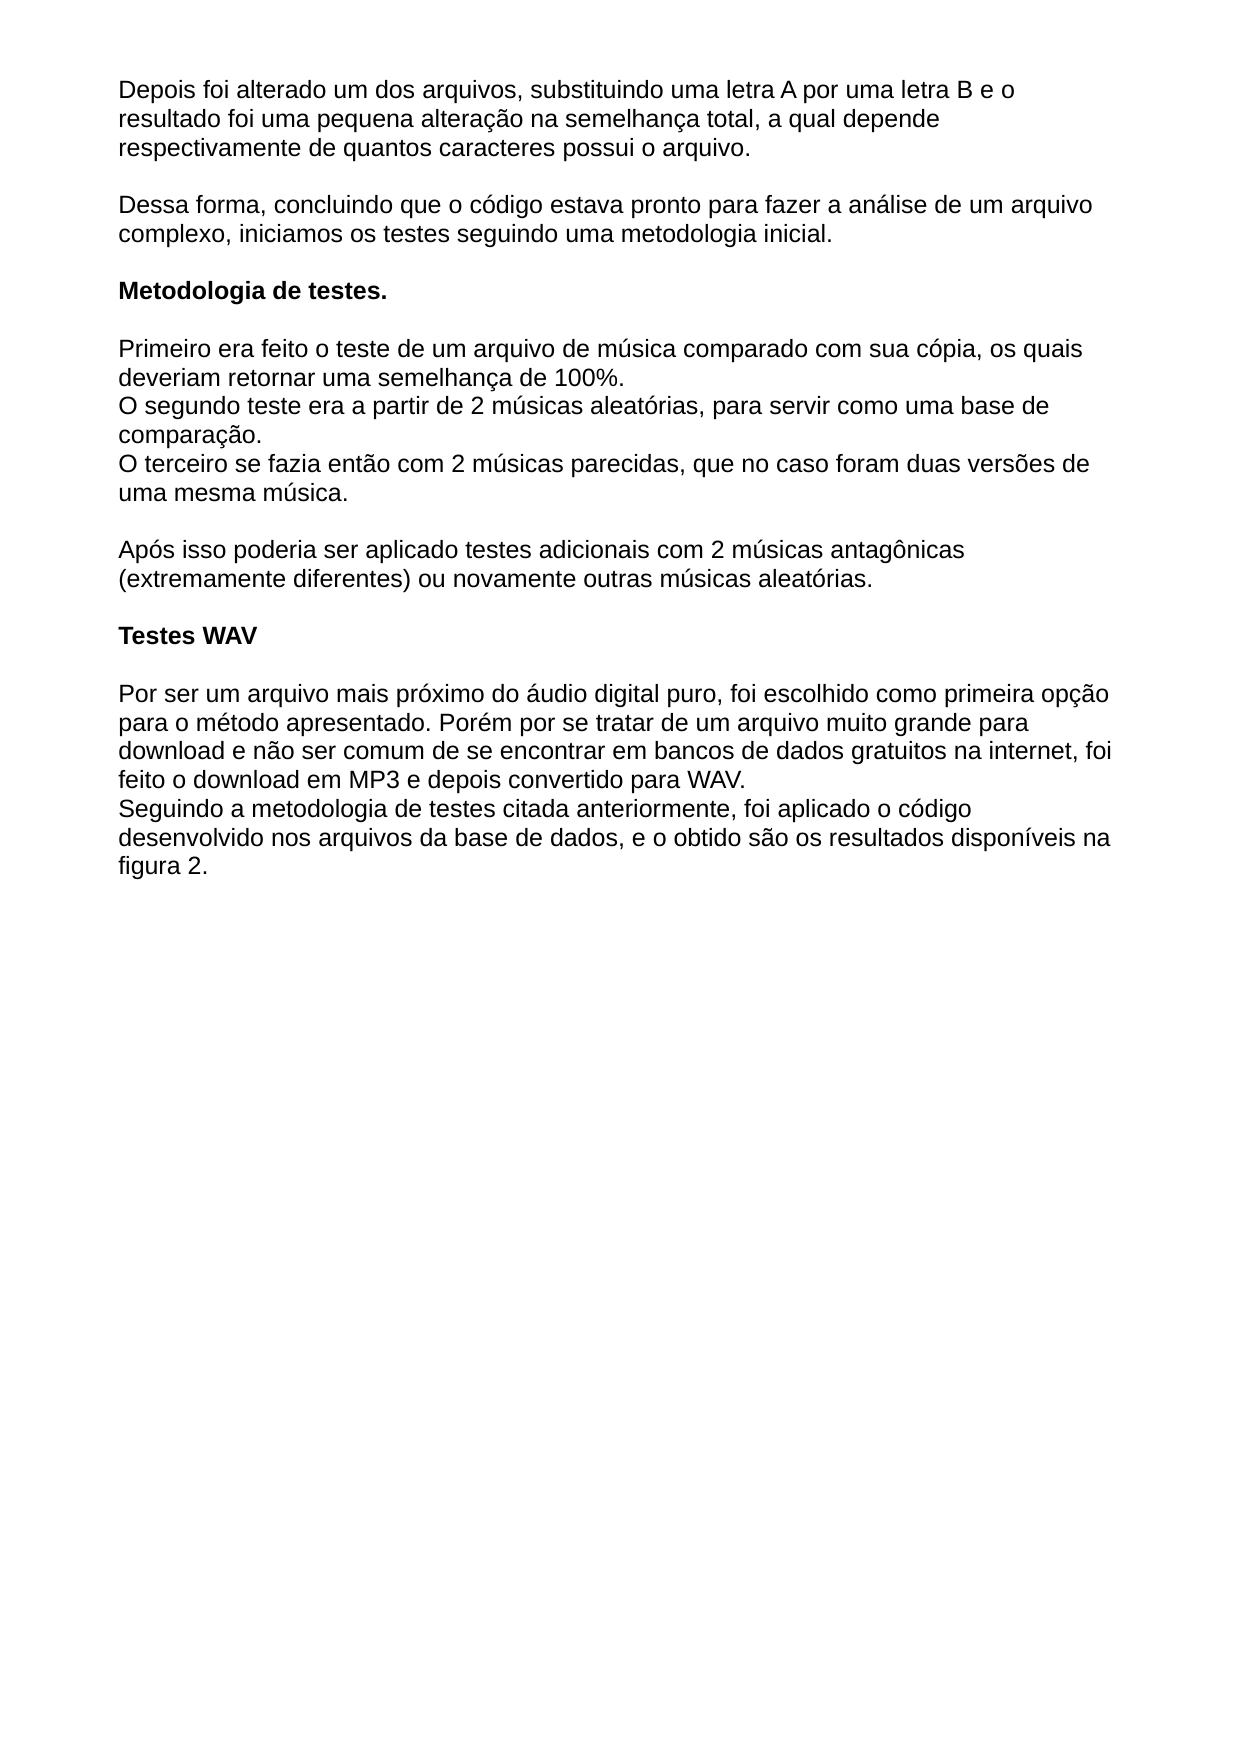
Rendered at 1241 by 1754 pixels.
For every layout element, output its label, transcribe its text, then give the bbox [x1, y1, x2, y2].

text Primeiro era feito o teste de um arquivo de música comparado com sua cópia, os quais deveriam retornar uma semelhança de 100%. [118, 334, 1122, 391]
text O segundo teste era a partir de 2 músicas aleatórias, para servir como uma base de comparação. [118, 391, 1122, 449]
text Metodologia de testes. [118, 276, 1122, 305]
text Após isso poderia ser aplicado testes adicionais com 2 músicas antagônicas (extremamente diferentes) ou novamente outras músicas aleatórias. [118, 535, 1122, 592]
text Por ser um arquivo mais próximo do áudio digital puro, foi escolhido como primeira opção para o método apresentado. Porém por se tratar de um arquivo muito grande para download e não ser comum de se encontrar em bancos de dados gratuitos na internet, foi feito o download em MP3 e depois convertido para WAV. [118, 679, 1122, 794]
text Testes WAV [118, 621, 1122, 650]
text Depois foi alterado um dos arquivos, substituindo uma letra A por uma letra B e o resultado foi uma pequena alteração na semelhança total, a qual depende respectivamente de quantos caracteres possui o arquivo. [118, 75, 1122, 161]
text Dessa forma, concluindo que o código estava pronto para fazer a análise de um arquivo complexo, iniciamos os testes seguindo uma metodologia inicial. [118, 190, 1122, 247]
text Seguindo a metodologia de testes citada anteriormente, foi aplicado o código desenvolvido nos arquivos da base de dados, e o obtido são os resultados disponíveis na figura 2. [118, 794, 1122, 880]
text O terceiro se fazia então com 2 músicas parecidas, que no caso foram duas versões de uma mesma música. [118, 449, 1122, 506]
